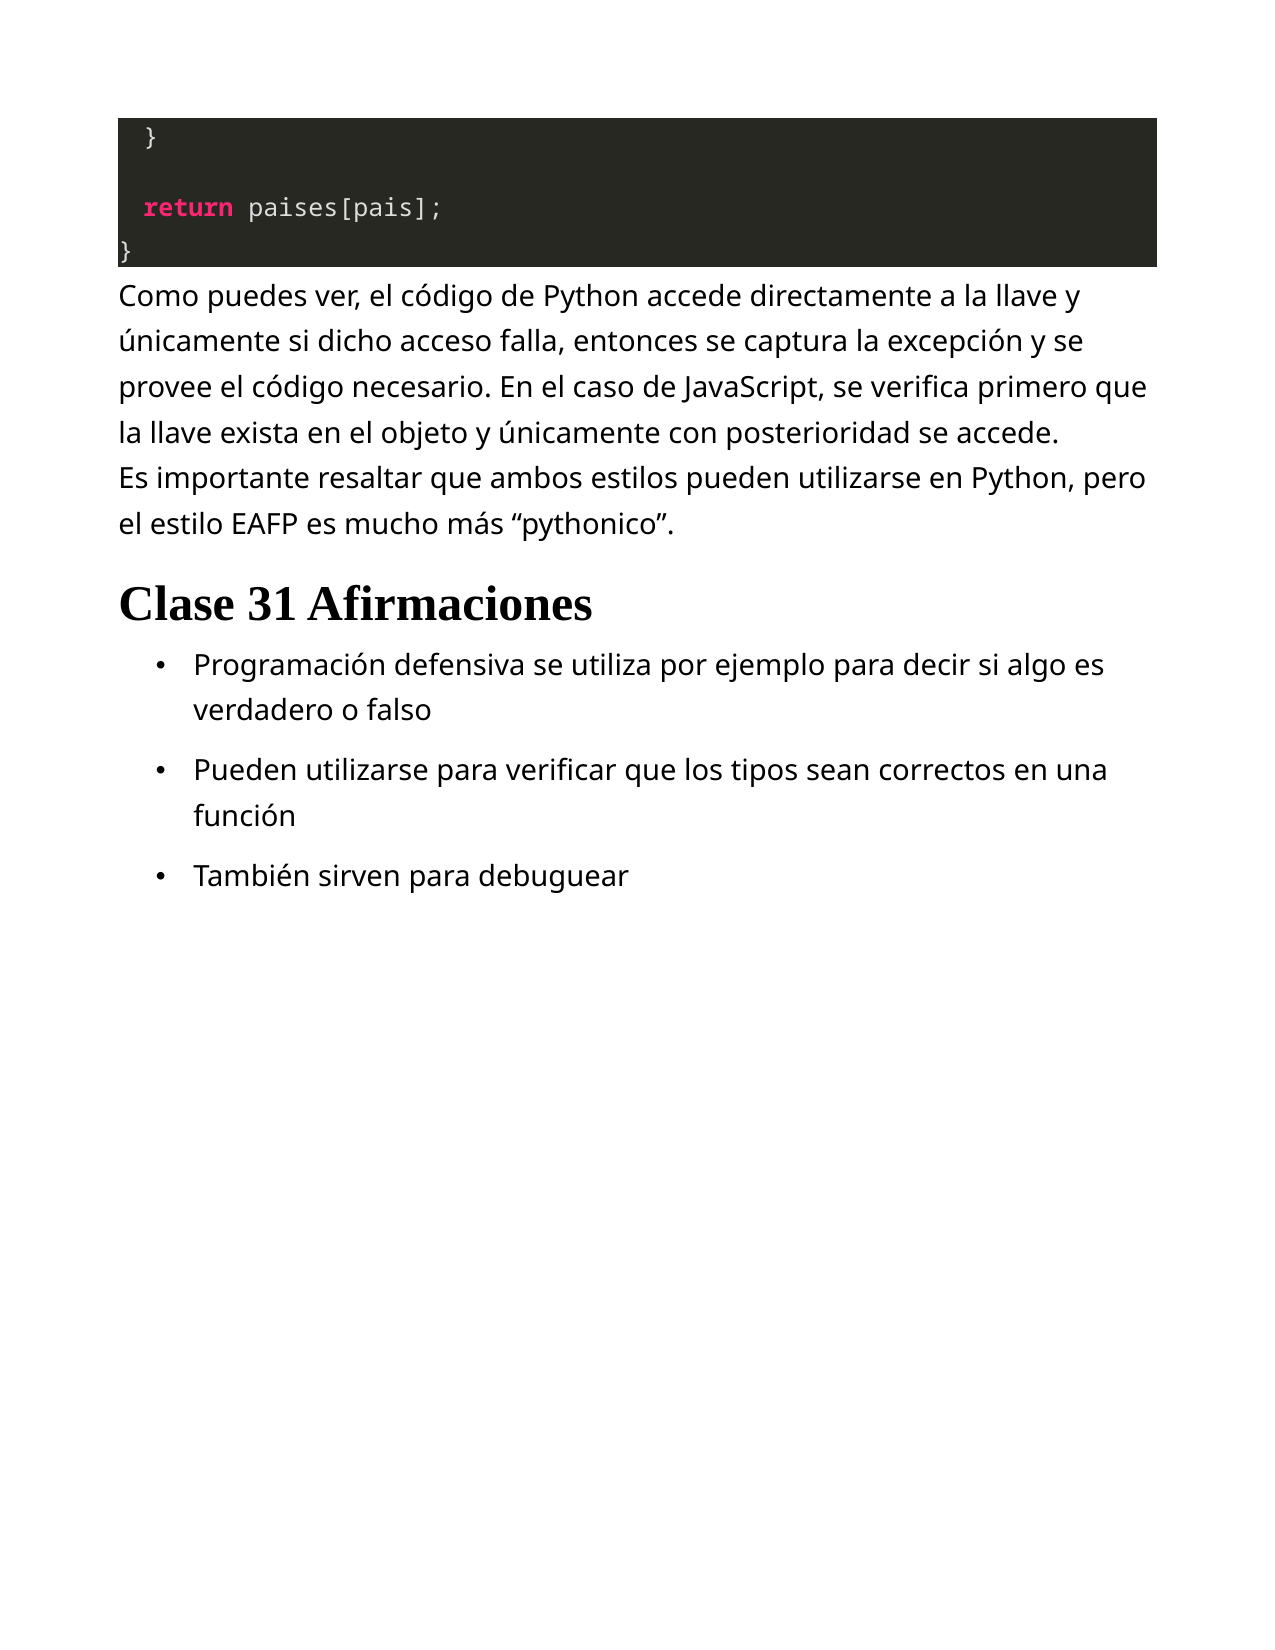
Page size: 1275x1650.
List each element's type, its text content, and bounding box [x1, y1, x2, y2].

list También sirven para debuguear [156, 856, 1157, 895]
text } [118, 118, 1157, 152]
text } [118, 233, 1157, 267]
list Pueden utilizarse para verificar que los tipos sean correctos en una función [156, 750, 1157, 835]
subtitle Clase 31 Afirmaciones [118, 574, 1157, 631]
text Es importante resaltar que ambos estilos pueden utilizarse en Python, pero el estilo EAFP es mucho más “pythonico”. [118, 458, 1157, 543]
text Como puedes ver, el código de Python accede directamente a la llave y únicamente si dicho acceso falla, entonces se captura la excepción y se provee el código necesario. En el caso de JavaScript, se verifica primero que la llave exista en el objeto y únicamente con posterioridad se accede. [118, 275, 1157, 452]
list Programación defensiva se utiliza por ejemplo para decir si algo es verdadero o falso [156, 644, 1157, 729]
text return paises[pais]; [118, 190, 1157, 224]
